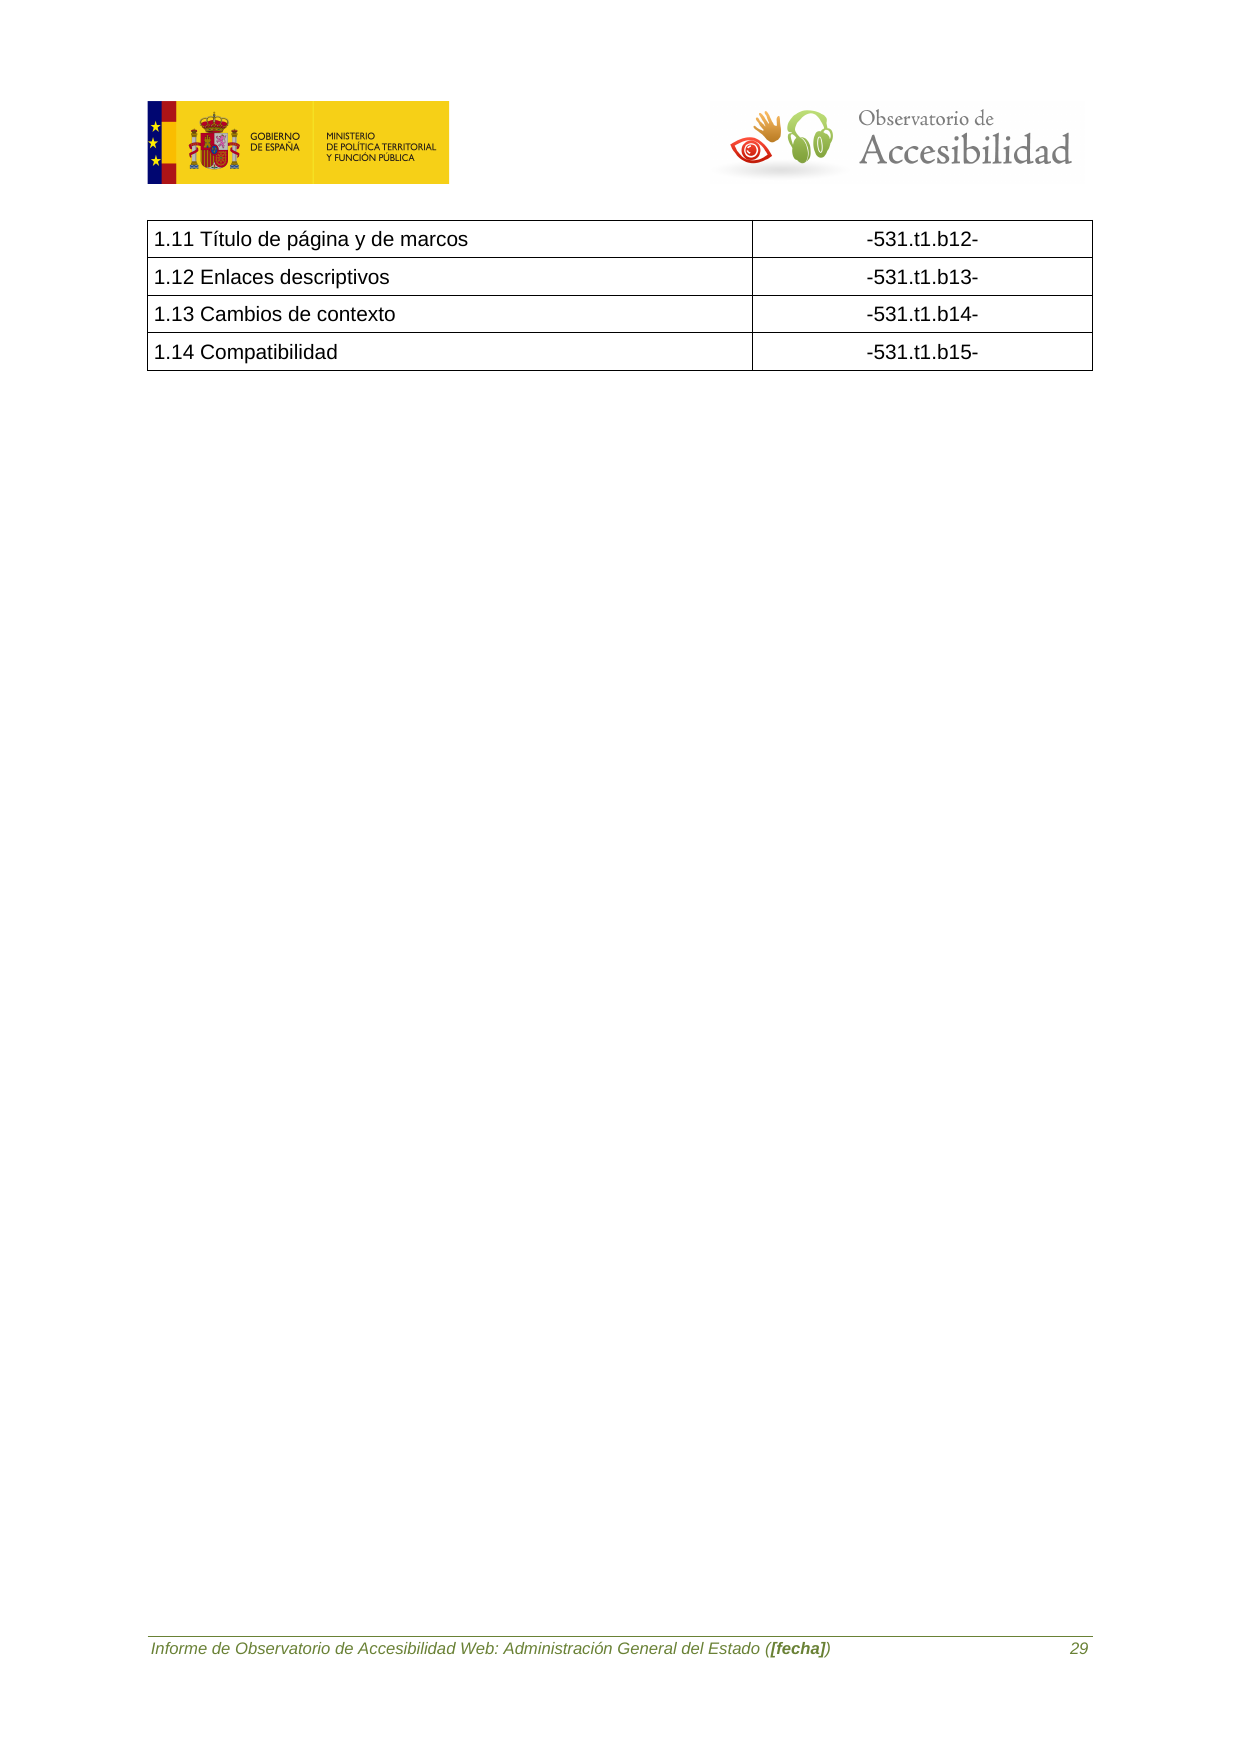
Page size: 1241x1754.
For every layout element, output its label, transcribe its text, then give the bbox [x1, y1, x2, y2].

table_cell -531.t1.b14- [753, 296, 1092, 332]
table_cell -531.t1.b13- [753, 258, 1092, 295]
table_cell -531.t1.b12- [753, 221, 1092, 257]
picture [147, 101, 450, 184]
table_cell -531.t1.b15- [753, 333, 1092, 370]
table_cell 1.13 Cambios de contexto [148, 296, 752, 332]
table_cell 1.11 Título de página y de marcos [148, 221, 752, 257]
picture [710, 101, 1086, 184]
table_cell 1.12 Enlaces descriptivos [148, 258, 752, 295]
table_cell 1.14 Compatibilidad [148, 333, 752, 370]
